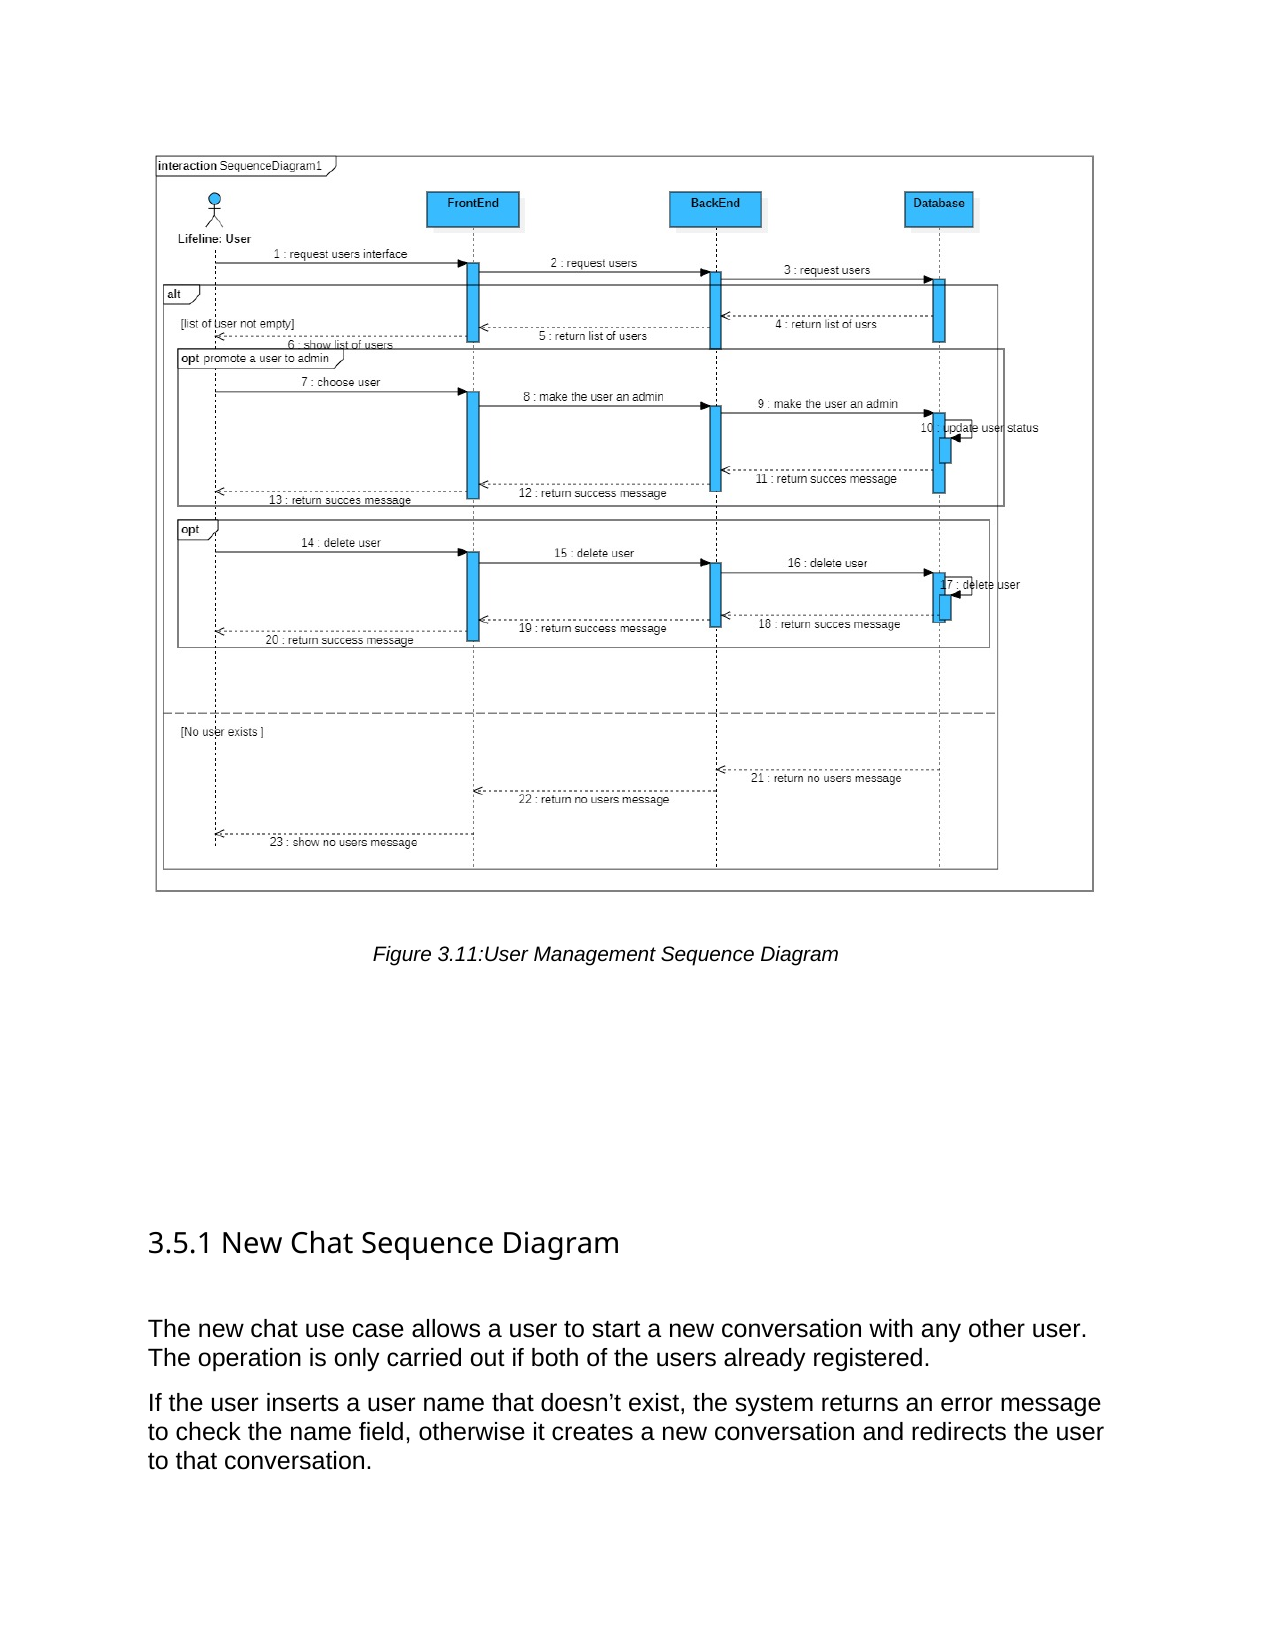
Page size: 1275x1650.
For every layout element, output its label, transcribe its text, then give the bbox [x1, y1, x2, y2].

text Figure ‎3.11:User Management Sequence Diagram [298, 942, 1127, 966]
subtitle 3.5.1 New Chat Sequence Diagram [148, 1222, 1127, 1262]
text If the user inserts a user name that doesn’t exist, the system returns an error message to check the name field, otherwise it creates a new conversation and redirects the user to that conversation. [148, 1388, 1127, 1474]
text The new chat use case allows a user to start a new conversation with any other user. The operation is only carried out if both of the users already registered. [148, 1314, 1127, 1372]
